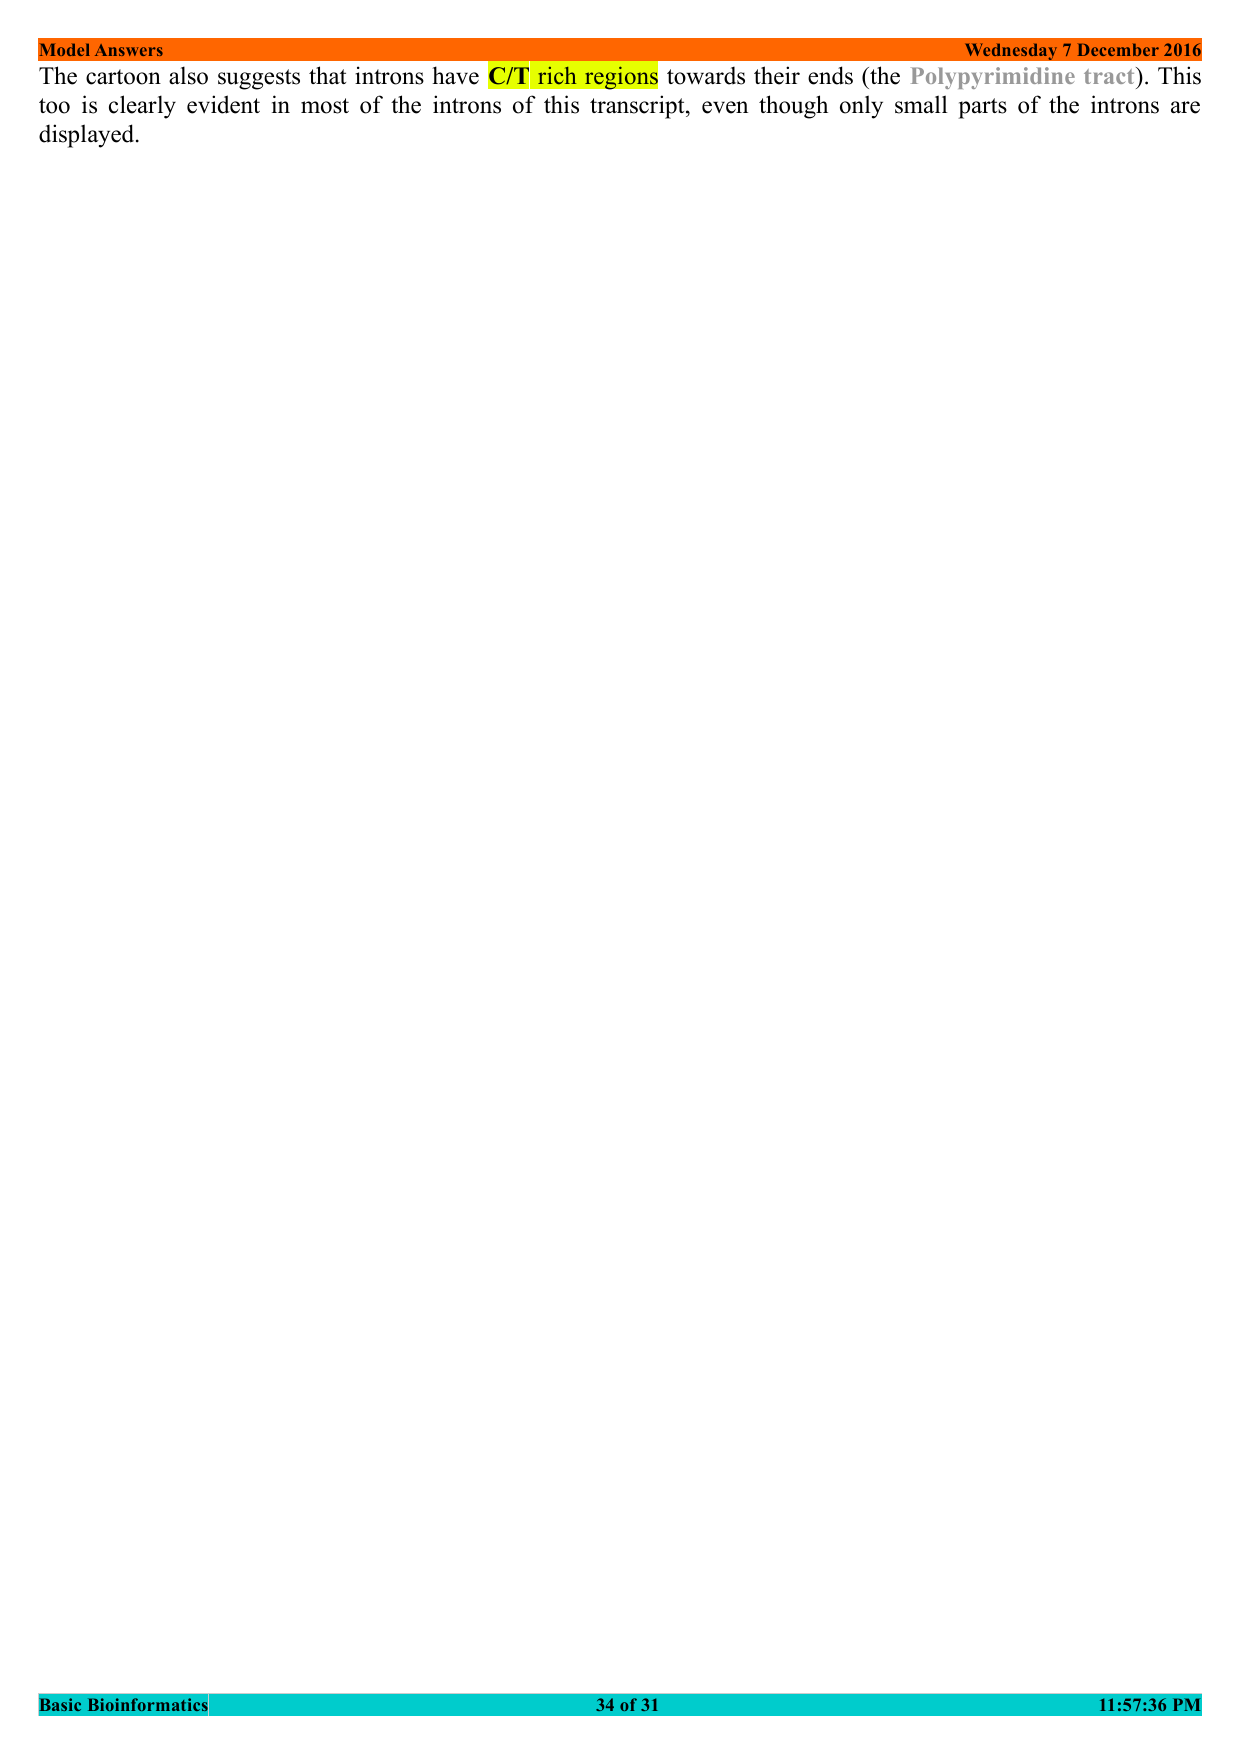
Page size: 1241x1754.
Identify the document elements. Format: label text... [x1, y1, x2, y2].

text The cartoon also suggests that introns have C/T rich regions towards their ends (the Polypyrimidine tract). This too is clearly evident in most of the introns of this transcript, even though only small parts of the introns are displayed. [38, 61, 1202, 148]
